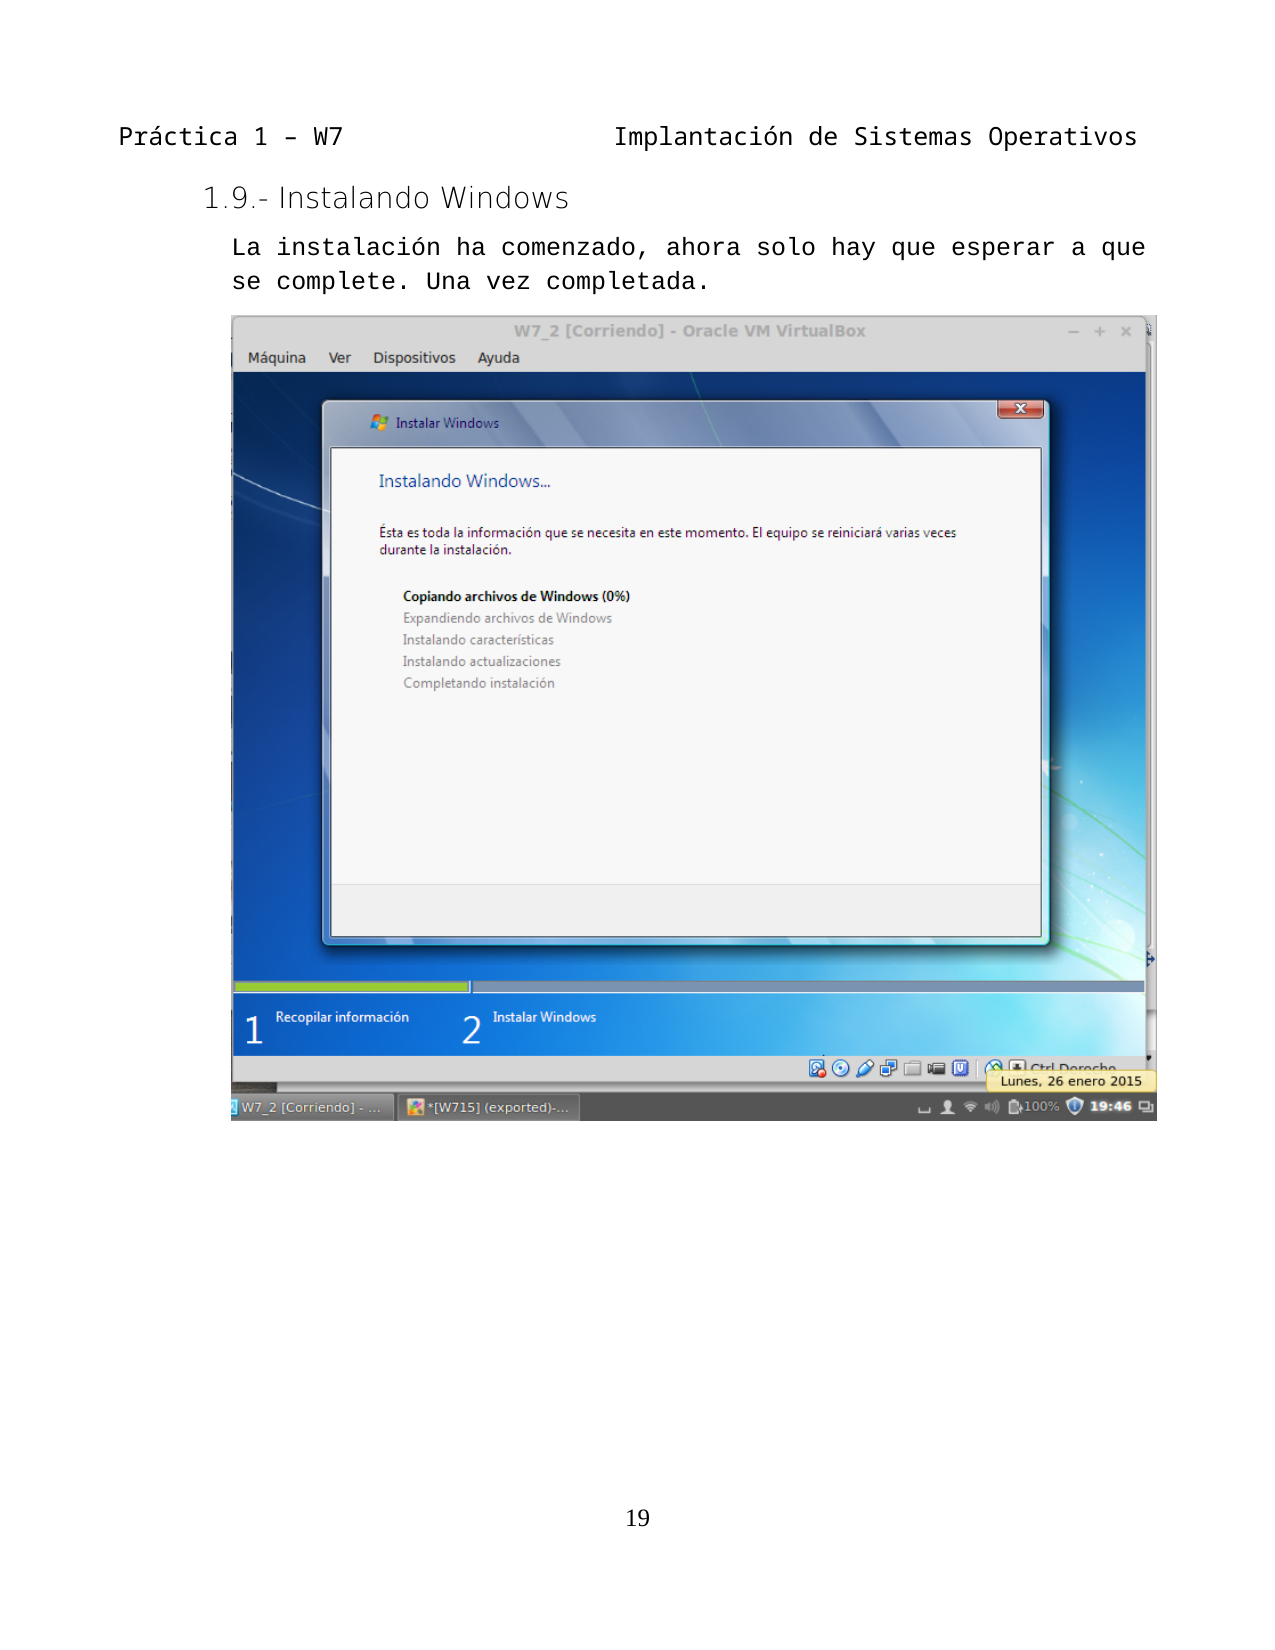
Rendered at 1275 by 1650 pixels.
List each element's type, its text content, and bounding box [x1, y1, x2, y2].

picture [231, 315, 1157, 1121]
text La instalación ha comenzado, ahora solo hay que esperar a que se complete. Una vez completada. [231, 235, 1157, 297]
list Instalando Windows [193, 182, 1157, 216]
